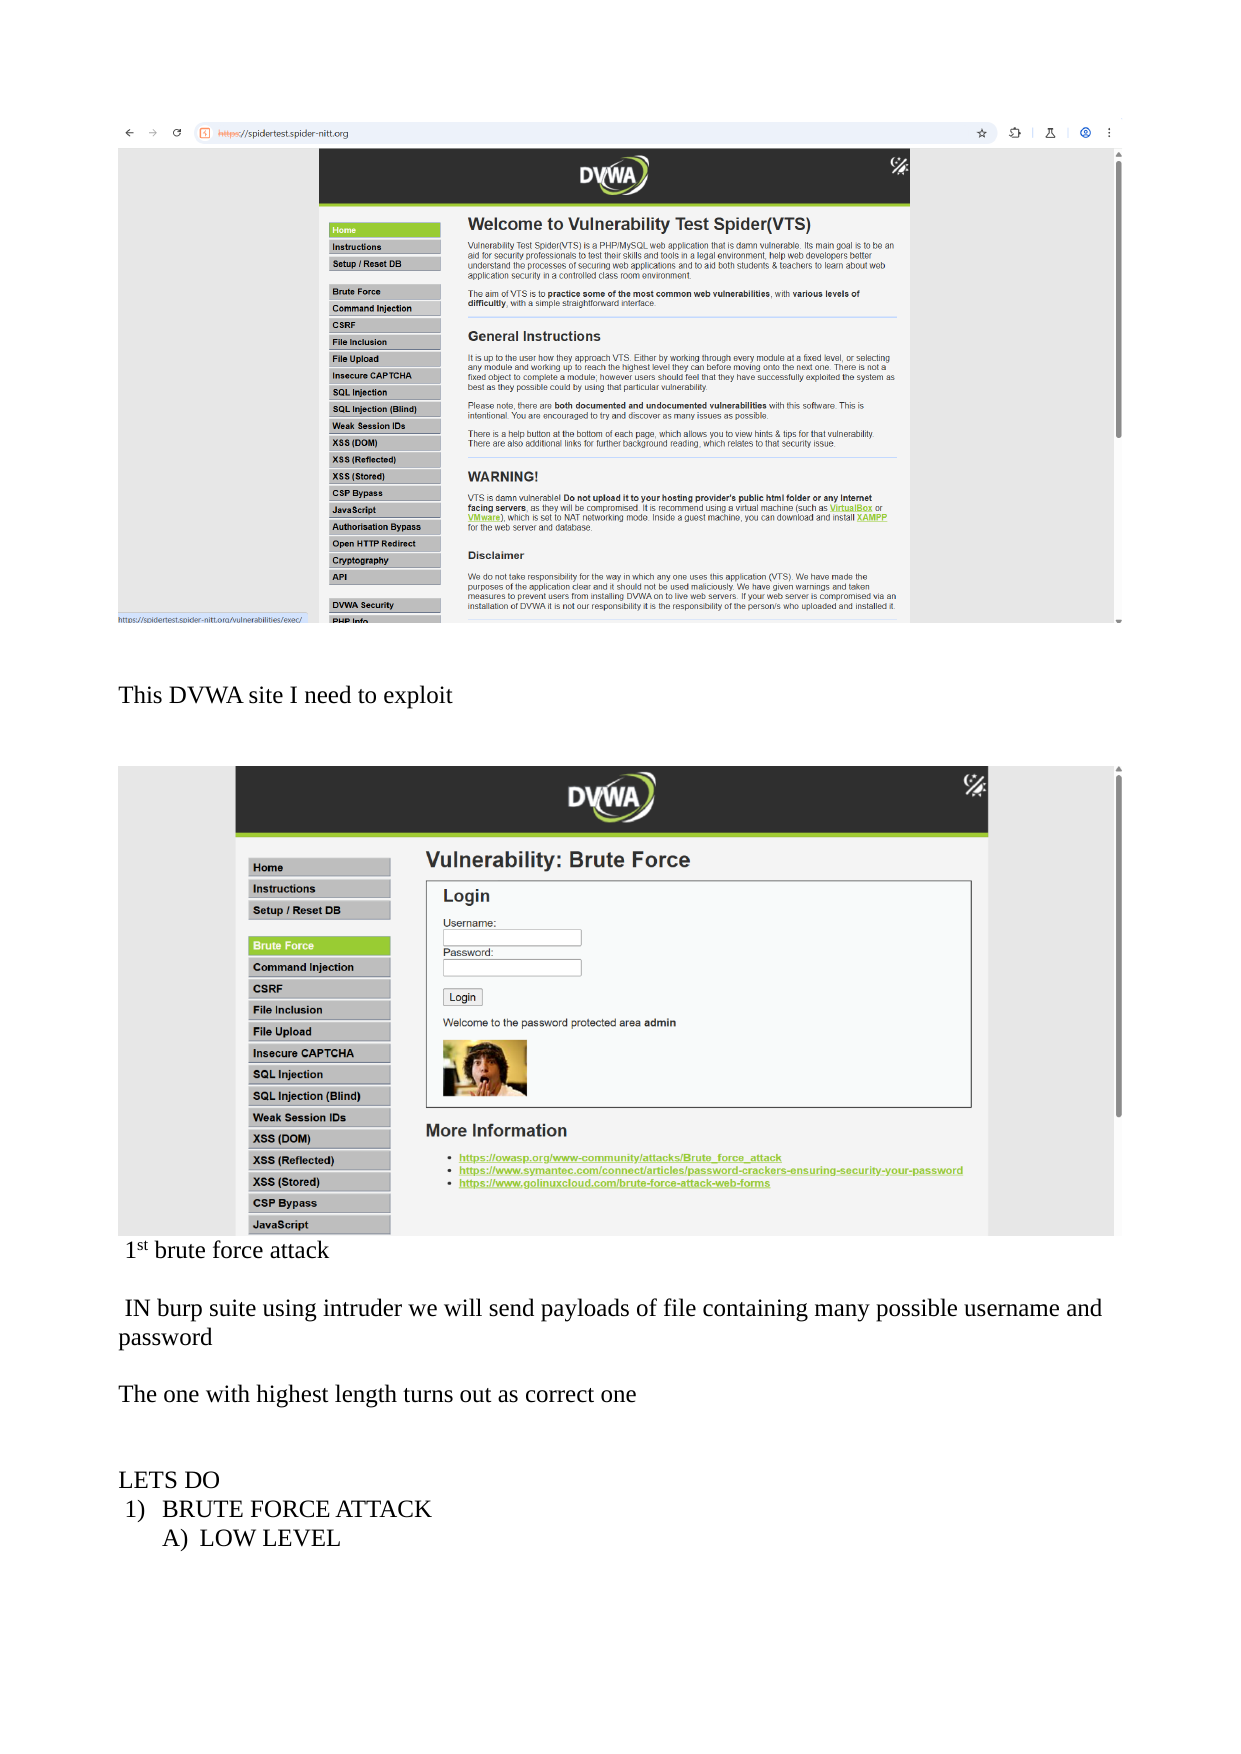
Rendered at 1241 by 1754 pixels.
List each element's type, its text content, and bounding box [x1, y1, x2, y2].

list LOW LEVEL [162, 1523, 1122, 1552]
text IN burp suite using intruder we will send payloads of file containing many possible username and password [118, 1293, 1122, 1350]
text LETS DO [118, 1465, 1122, 1494]
list BRUTE FORCE ATTACK [124, 1494, 1122, 1523]
text 1st brute force attack [118, 1236, 1122, 1264]
text This DVWA site I need to exploit [118, 681, 1122, 709]
text The one with highest length turns out as correct one [118, 1379, 1122, 1408]
